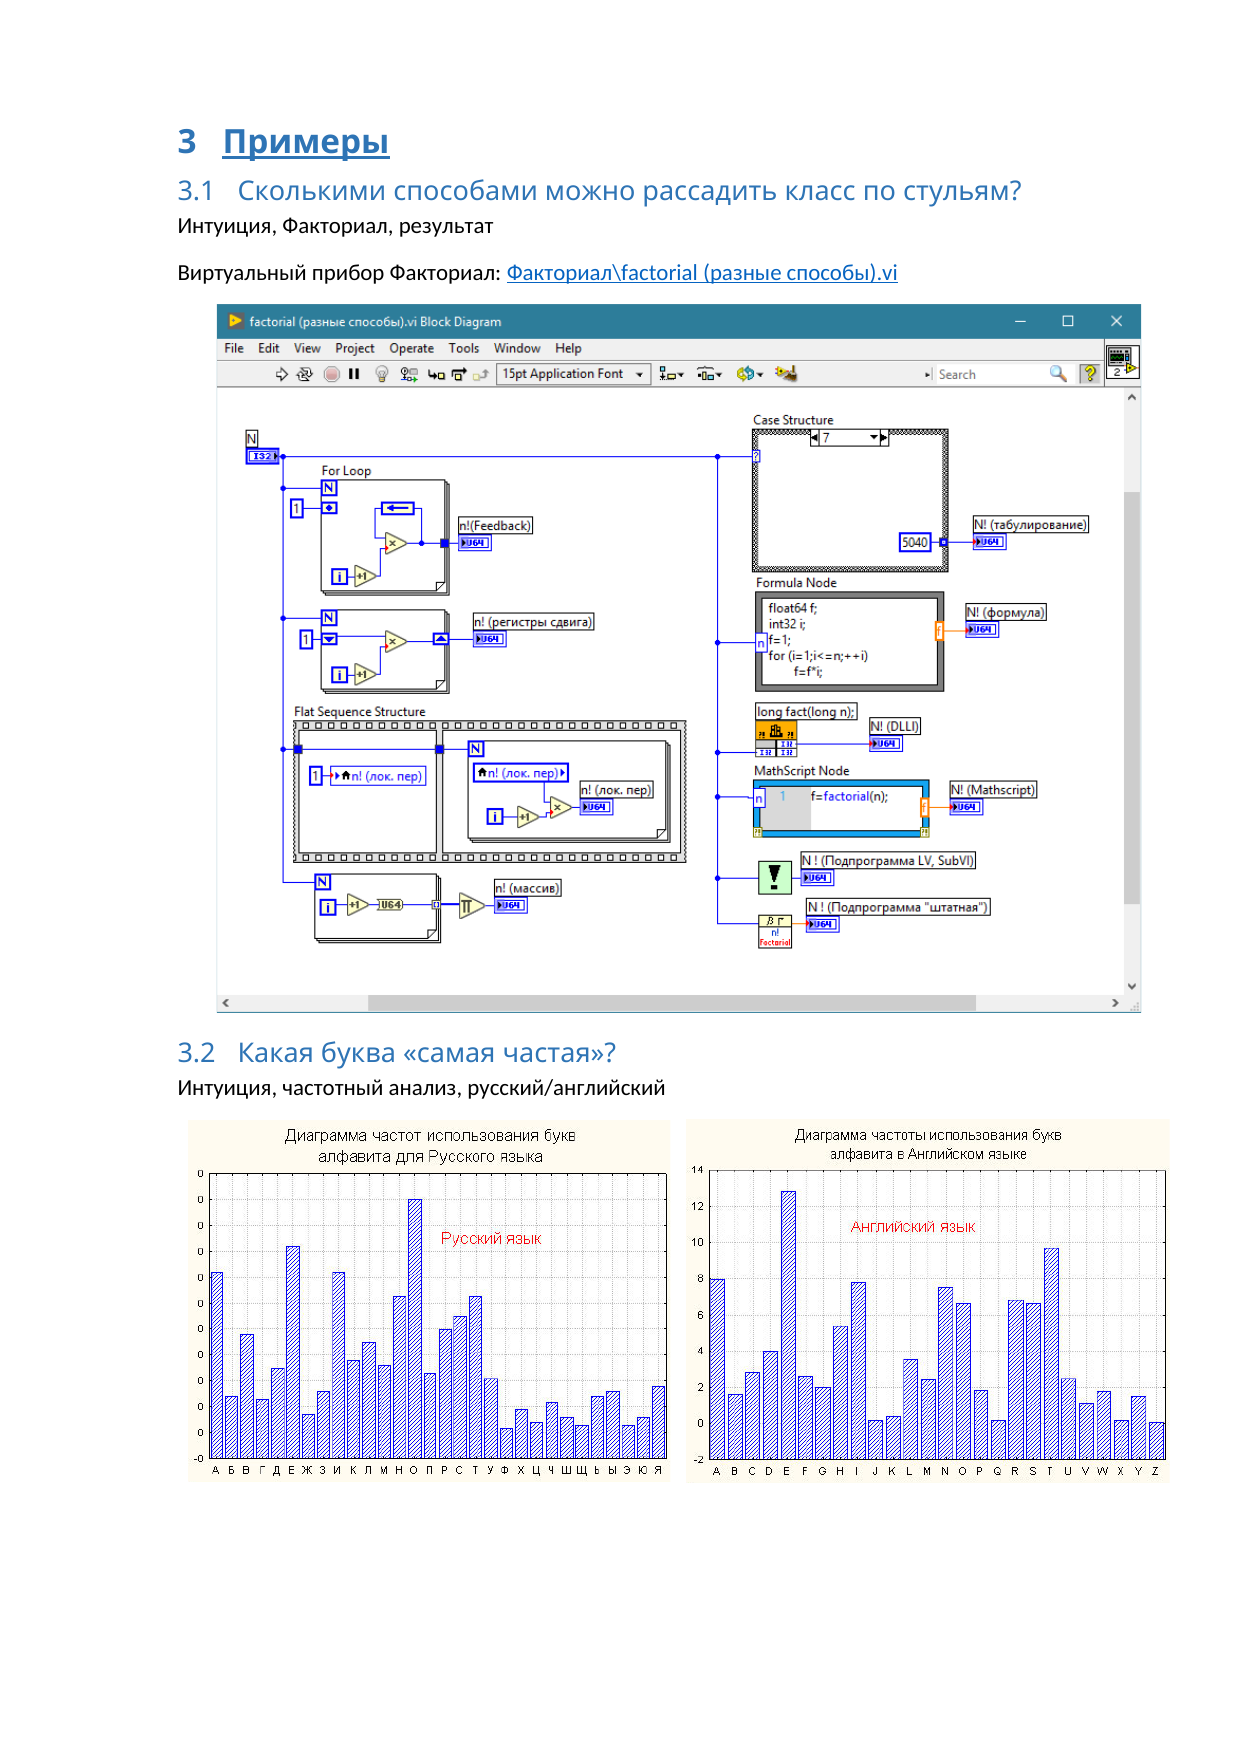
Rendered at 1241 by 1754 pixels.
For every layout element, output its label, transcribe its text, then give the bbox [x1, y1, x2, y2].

text Интуиция, Факториал, результат [177, 211, 1181, 239]
picture [216, 304, 1142, 1013]
subtitle Какая буква «самая частая»? [177, 1033, 1181, 1070]
subtitle Примеры [177, 118, 1181, 163]
picture [188, 1120, 671, 1482]
subtitle Сколькими способами можно рассадить класс по стульям? [177, 171, 1181, 208]
text Виртуальный прибор Факториал: Факториал\factorial (разные способы).vi [177, 258, 1181, 286]
text Интуиция, частотный анализ, русский/английский [177, 1073, 1181, 1101]
picture [686, 1119, 1170, 1483]
